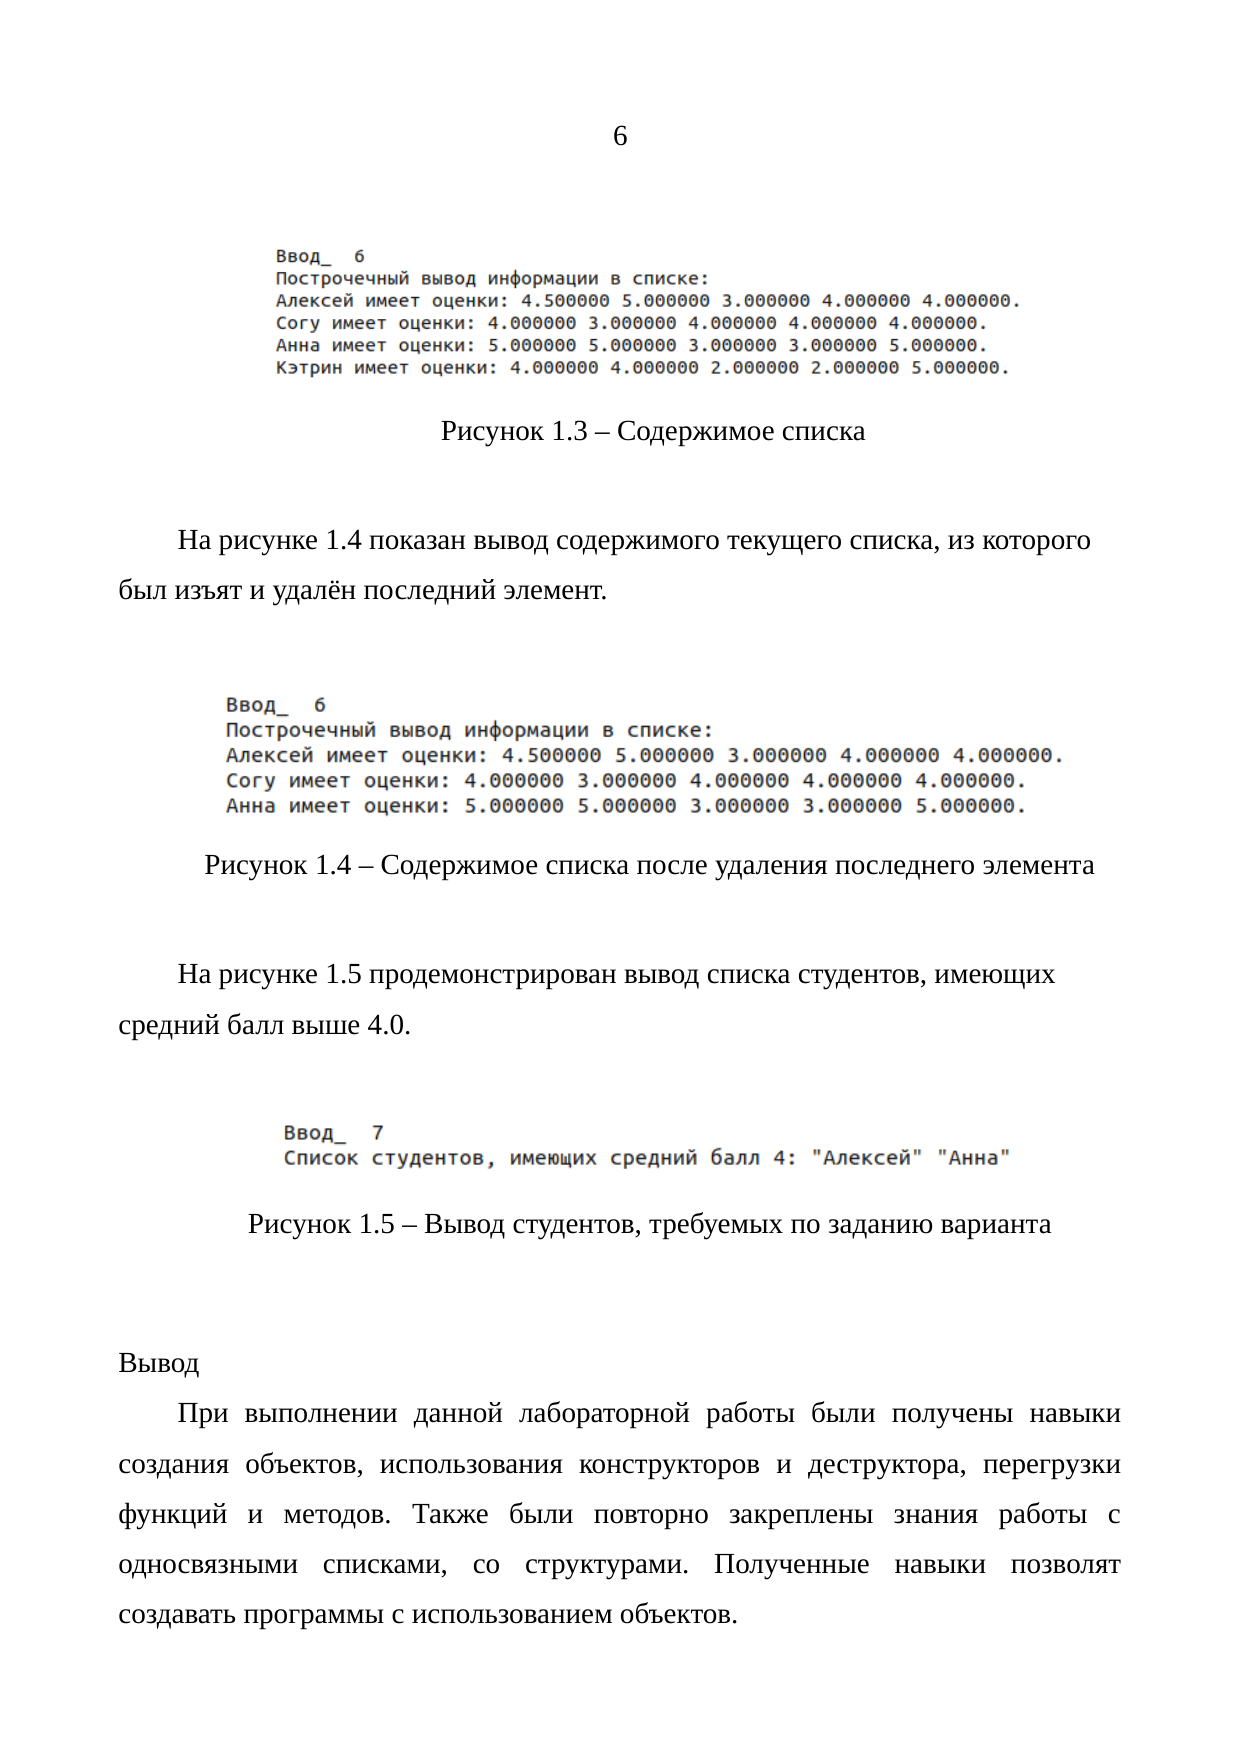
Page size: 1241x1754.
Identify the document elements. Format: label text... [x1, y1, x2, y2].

text Рисунок 1.4 – Содержимое списка после удаления последнего элемента [203, 682, 1096, 881]
picture [284, 1116, 1016, 1190]
picture [225, 681, 1074, 831]
text Рисунок 1.3 – Содержимое списка [198, 240, 1108, 446]
text На рисунке 1.4 показан вывод содержимого текущего списка, из которого был изъят и удалён последний элемент. [118, 522, 1122, 606]
text При выполнении данной лабораторной работы были получены навыки создания объектов, использования конструкторов и деструктора, перегрузки функций и методов. Также были повторно закреплены знания работы с односвязными списками, со структурами. Полученные навыки позволят создавать программы с использованием объектов. [118, 1395, 1122, 1630]
text Рисунок 1.5 – Вывод студентов, требуемых по заданию варианта [214, 1116, 1085, 1240]
text На рисунке 1.5 продемонстрирован вывод списка студентов, имеющих средний балл выше 4.0. [118, 957, 1122, 1041]
subtitle Вывод [118, 1345, 1122, 1379]
picture [275, 240, 1031, 396]
